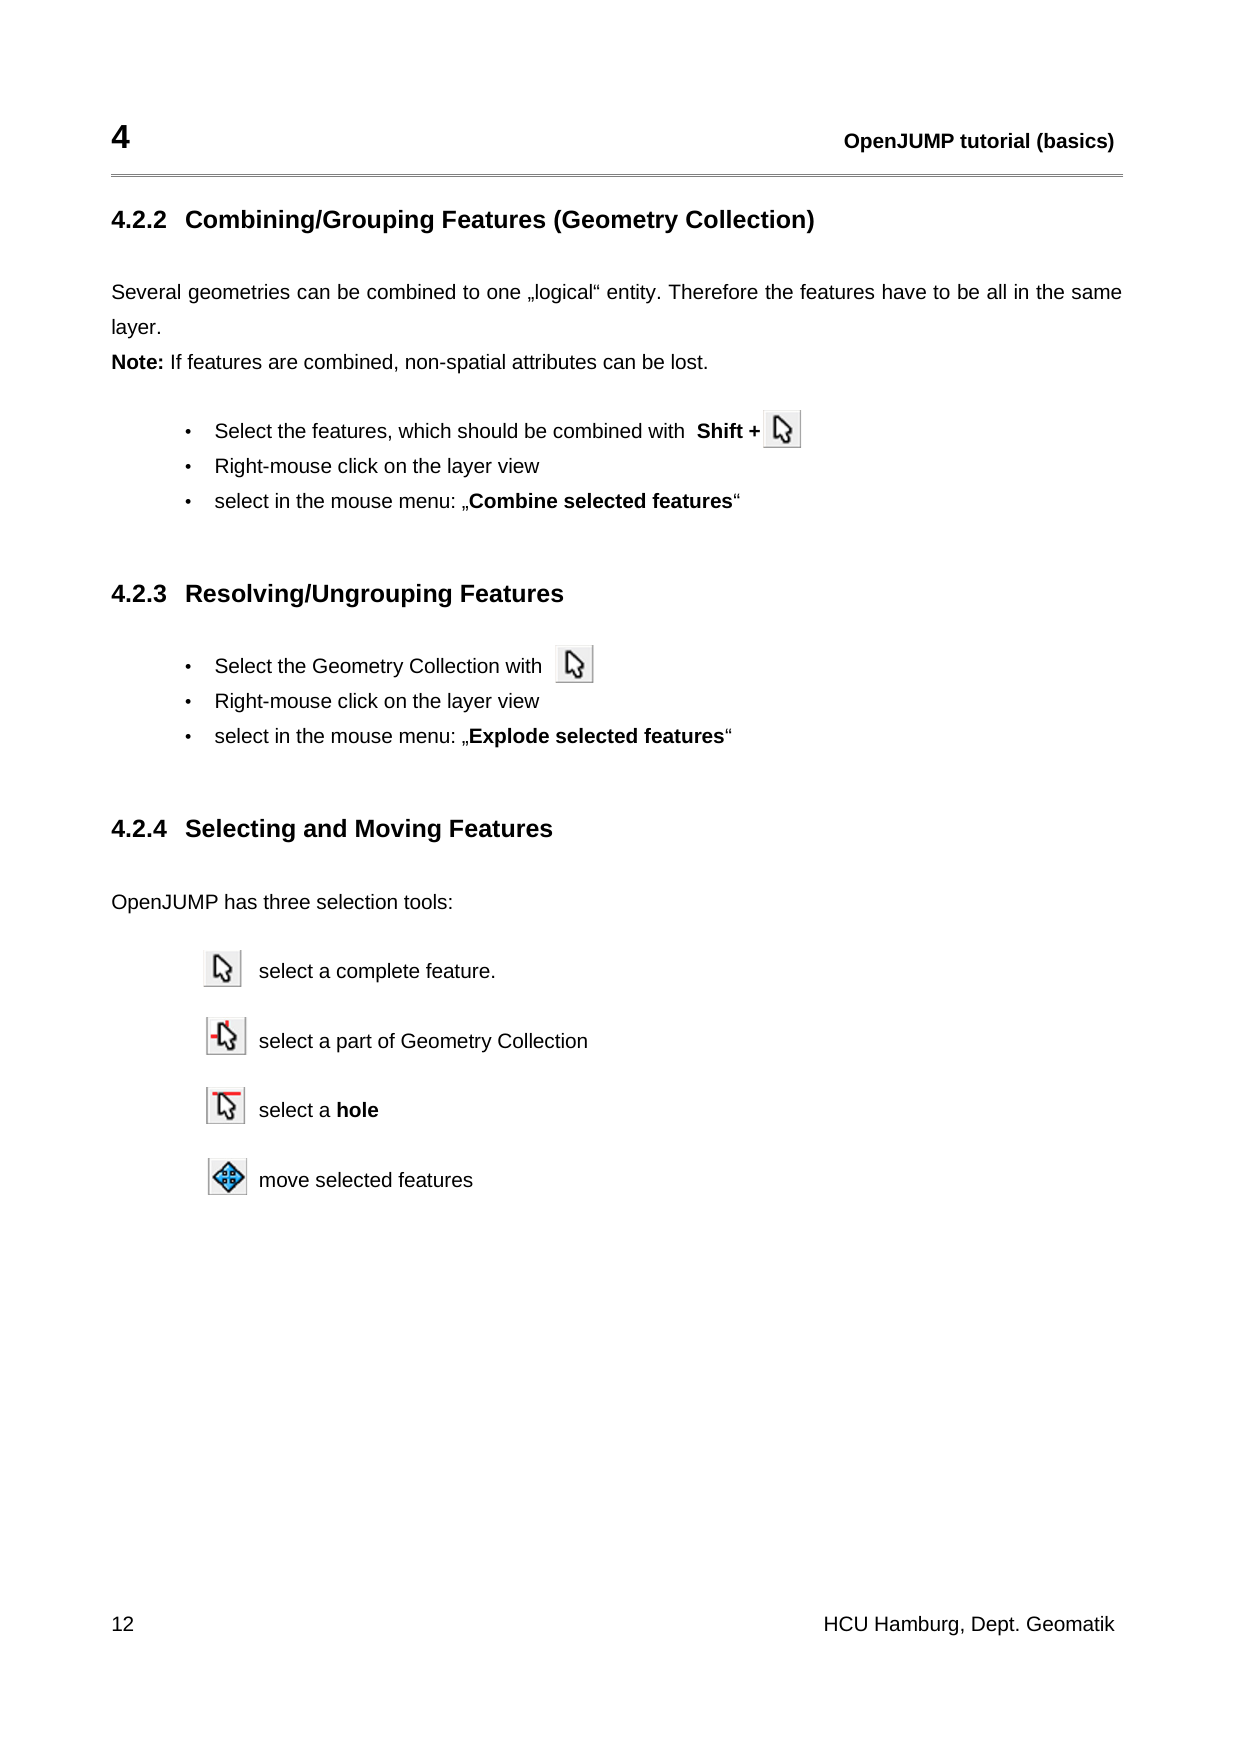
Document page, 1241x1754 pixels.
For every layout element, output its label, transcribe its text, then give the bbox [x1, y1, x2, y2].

picture [555, 645, 594, 683]
picture [763, 410, 802, 448]
text [111, 960, 203, 983]
text move selected features [248, 1169, 1123, 1192]
picture [203, 950, 242, 987]
list Right-mouse click on the layer view [185, 690, 1123, 713]
subtitle Resolving/Ungrouping Features [111, 580, 1123, 608]
list select in the mouse menu: „Explode selected features“ [185, 725, 1123, 748]
picture [206, 1087, 246, 1124]
picture [207, 1158, 248, 1195]
subtitle Selecting and Moving Features [111, 815, 1123, 843]
text select a complete feature. [242, 960, 1123, 983]
picture [205, 1017, 248, 1055]
list Select the features, which should be combined with Shift + [185, 420, 763, 443]
text select a hole [246, 1099, 1123, 1122]
list Right-mouse click on the layer view [185, 455, 1123, 478]
list [594, 655, 1123, 678]
text [111, 1169, 207, 1192]
list Select the Geometry Collection with [185, 655, 555, 678]
subtitle Combining/Grouping Features (Geometry Collection) [111, 206, 1123, 234]
list select in the mouse menu: „Combine selected features“ [185, 490, 1123, 513]
text [111, 1029, 205, 1053]
text select a part of Geometry Collection [248, 1029, 1123, 1053]
list [802, 420, 1123, 443]
text OpenJUMP has three selection tools: [111, 890, 1123, 913]
text Several geometries can be combined to one „logical“ entity. Therefore the features have to be all in the same layer. Note: If features are combined, non-spatial attributes can be lost. [111, 281, 1123, 374]
text [111, 1099, 206, 1122]
